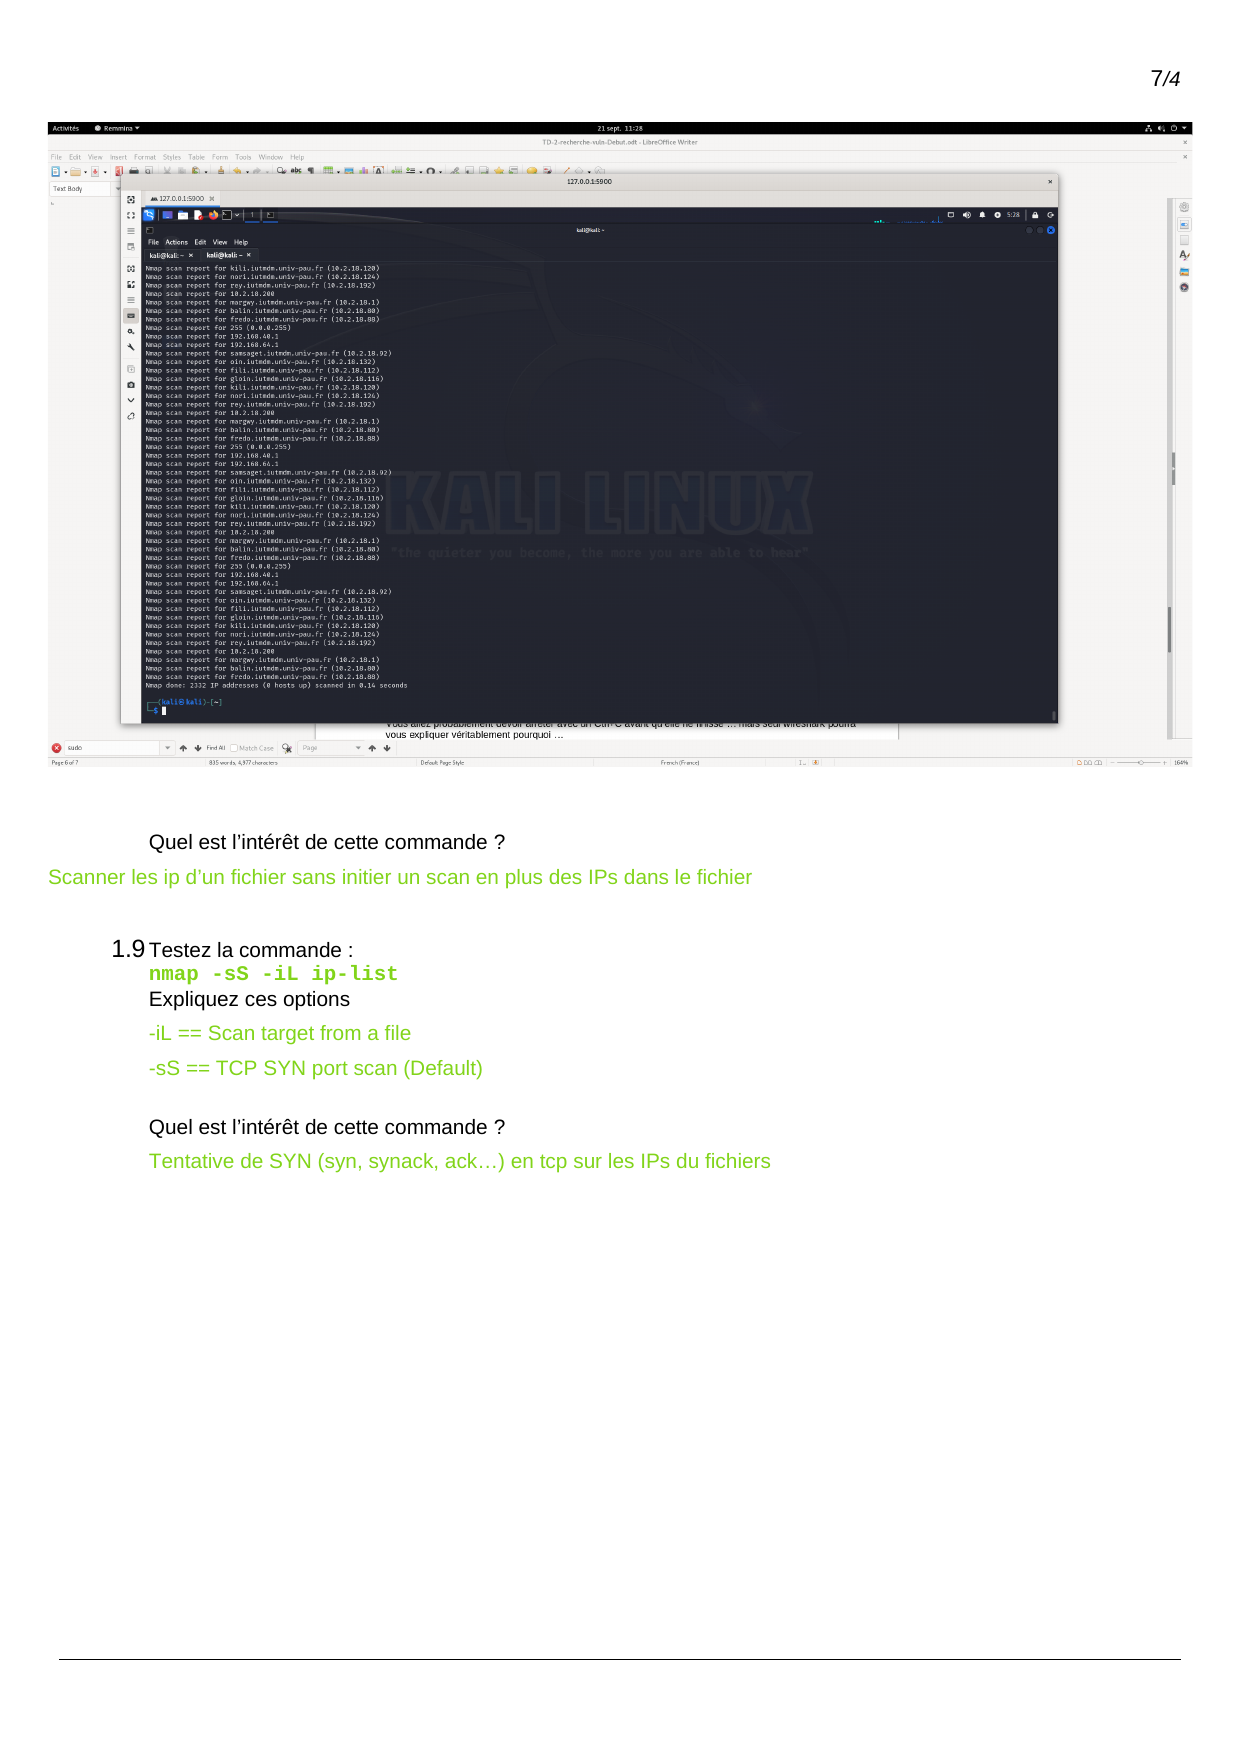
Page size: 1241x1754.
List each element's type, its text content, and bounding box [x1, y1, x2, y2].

picture [47, 122, 1193, 767]
list -iL == Scan target from a file [111, 1021, 1192, 1045]
list Testez la commande : nmap -sS -iL ip-list Expliquez ces options [111, 934, 1192, 1010]
list Quel est l’intérêt de cette commande ? [111, 1091, 1192, 1138]
list Tentative de SYN (syn, synack, ack…) en tcp sur les IPs du fichiers [111, 1149, 1192, 1173]
list Quel est l’intérêt de cette commande ? [111, 806, 1192, 854]
list -sS == TCP SYN port scan (Default) [111, 1056, 1192, 1080]
text Scanner les ip d’un fichier sans initier un scan en plus des IPs dans le fichier [48, 865, 1192, 889]
